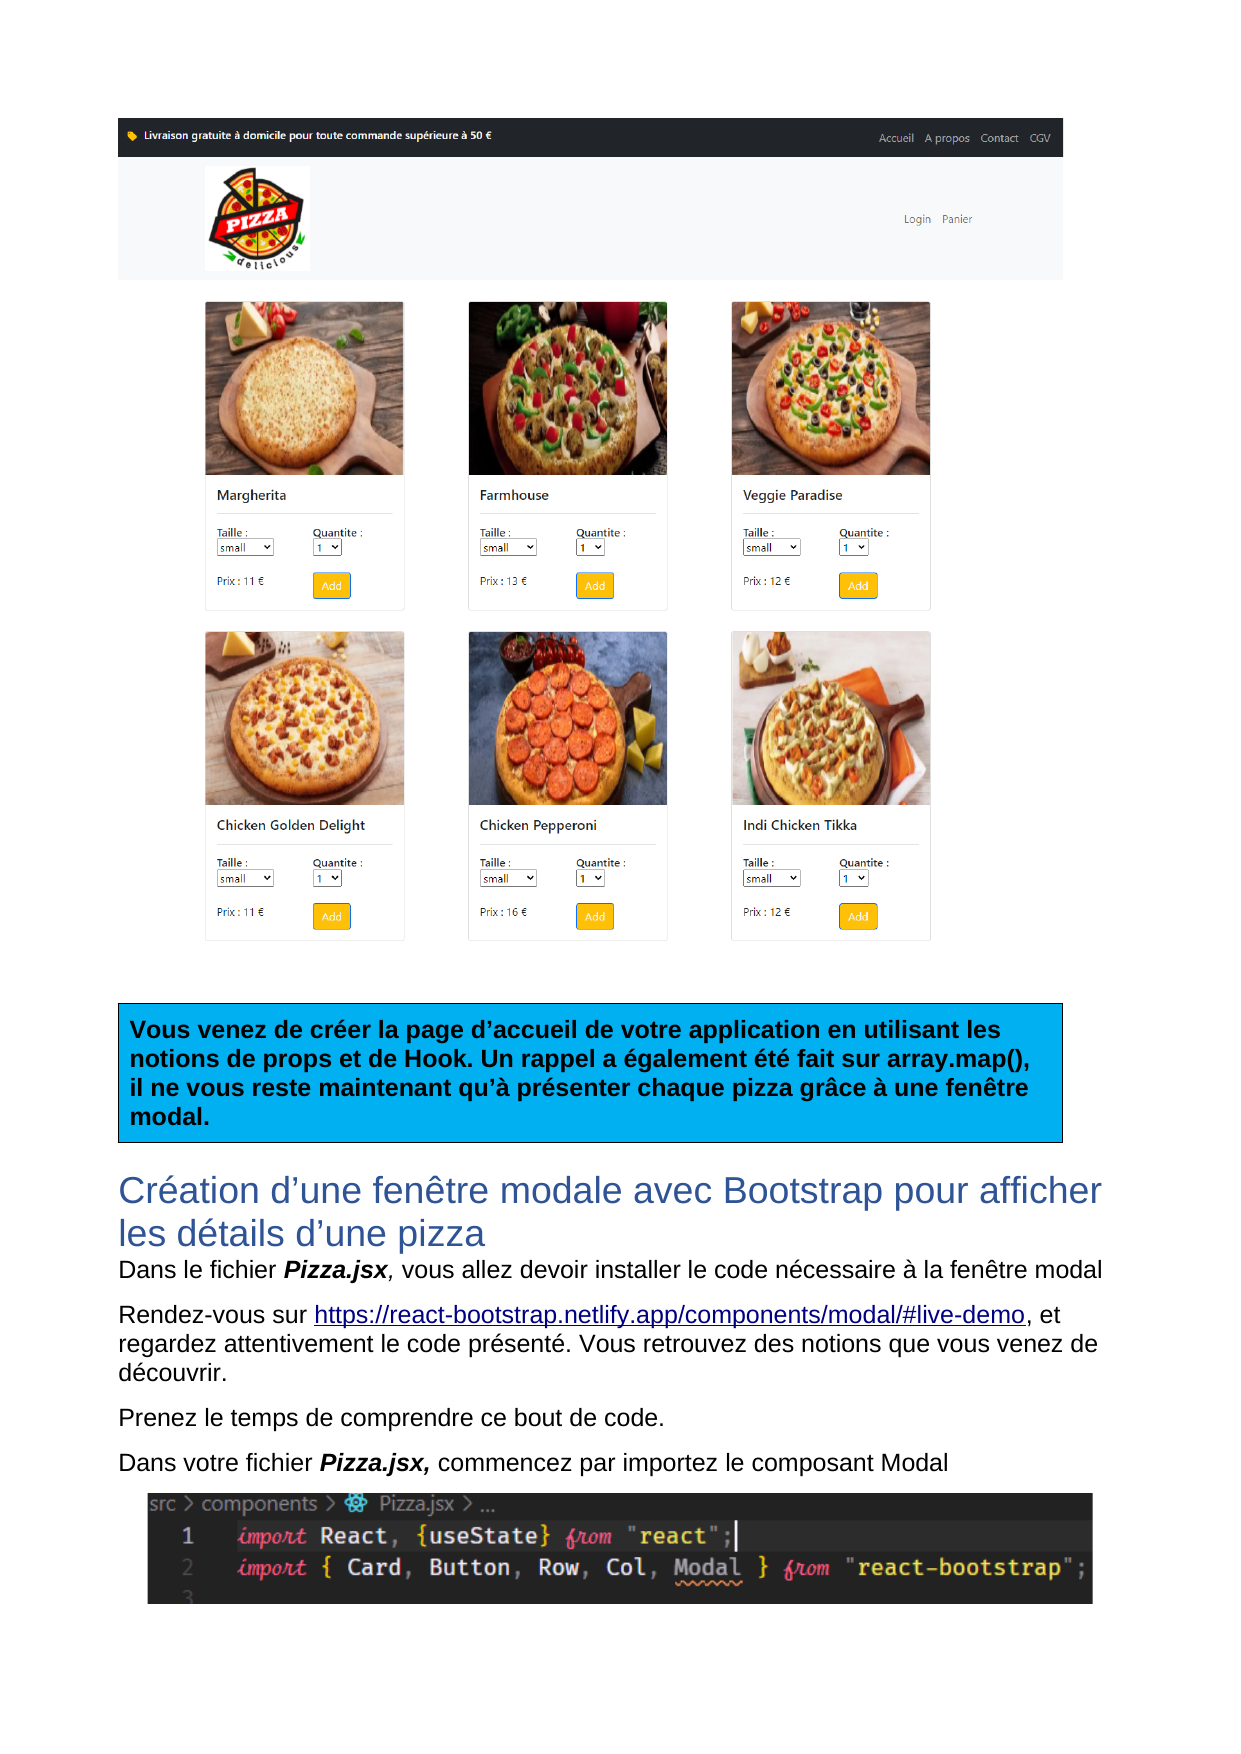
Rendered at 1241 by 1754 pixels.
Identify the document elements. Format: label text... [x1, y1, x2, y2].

subtitle Création d’une fenêtre modale avec Bootstrap pour afficher les détails d’une pizza [118, 1168, 1122, 1254]
text Dans votre fichier Pizza.jsx, commencez par importez le composant Modal [118, 1448, 1122, 1477]
text Prenez le temps de comprendre ce bout de code. [118, 1403, 1122, 1432]
picture [118, 118, 1064, 941]
table_header Vous venez de créer la page d’accueil de votre application en utilisant les notions de props et de Hook. Un rappel a également été fait sur array.map(), il ne vous reste maintenant qu’à présenter chaque pizza grâce à une fenêtre modal. [119, 1004, 1062, 1142]
text Rendez-vous sur https://react-bootstrap.netlify.app/components/modal/#live-demo, et regardez attentivement le code présenté. Vous retrouvez des notions que vous venez de découvrir. [118, 1300, 1122, 1386]
picture [147, 1493, 1093, 1604]
text Dans le fichier Pizza.jsx, vous allez devoir installer le code nécessaire à la fenêtre modal [118, 1254, 1122, 1283]
